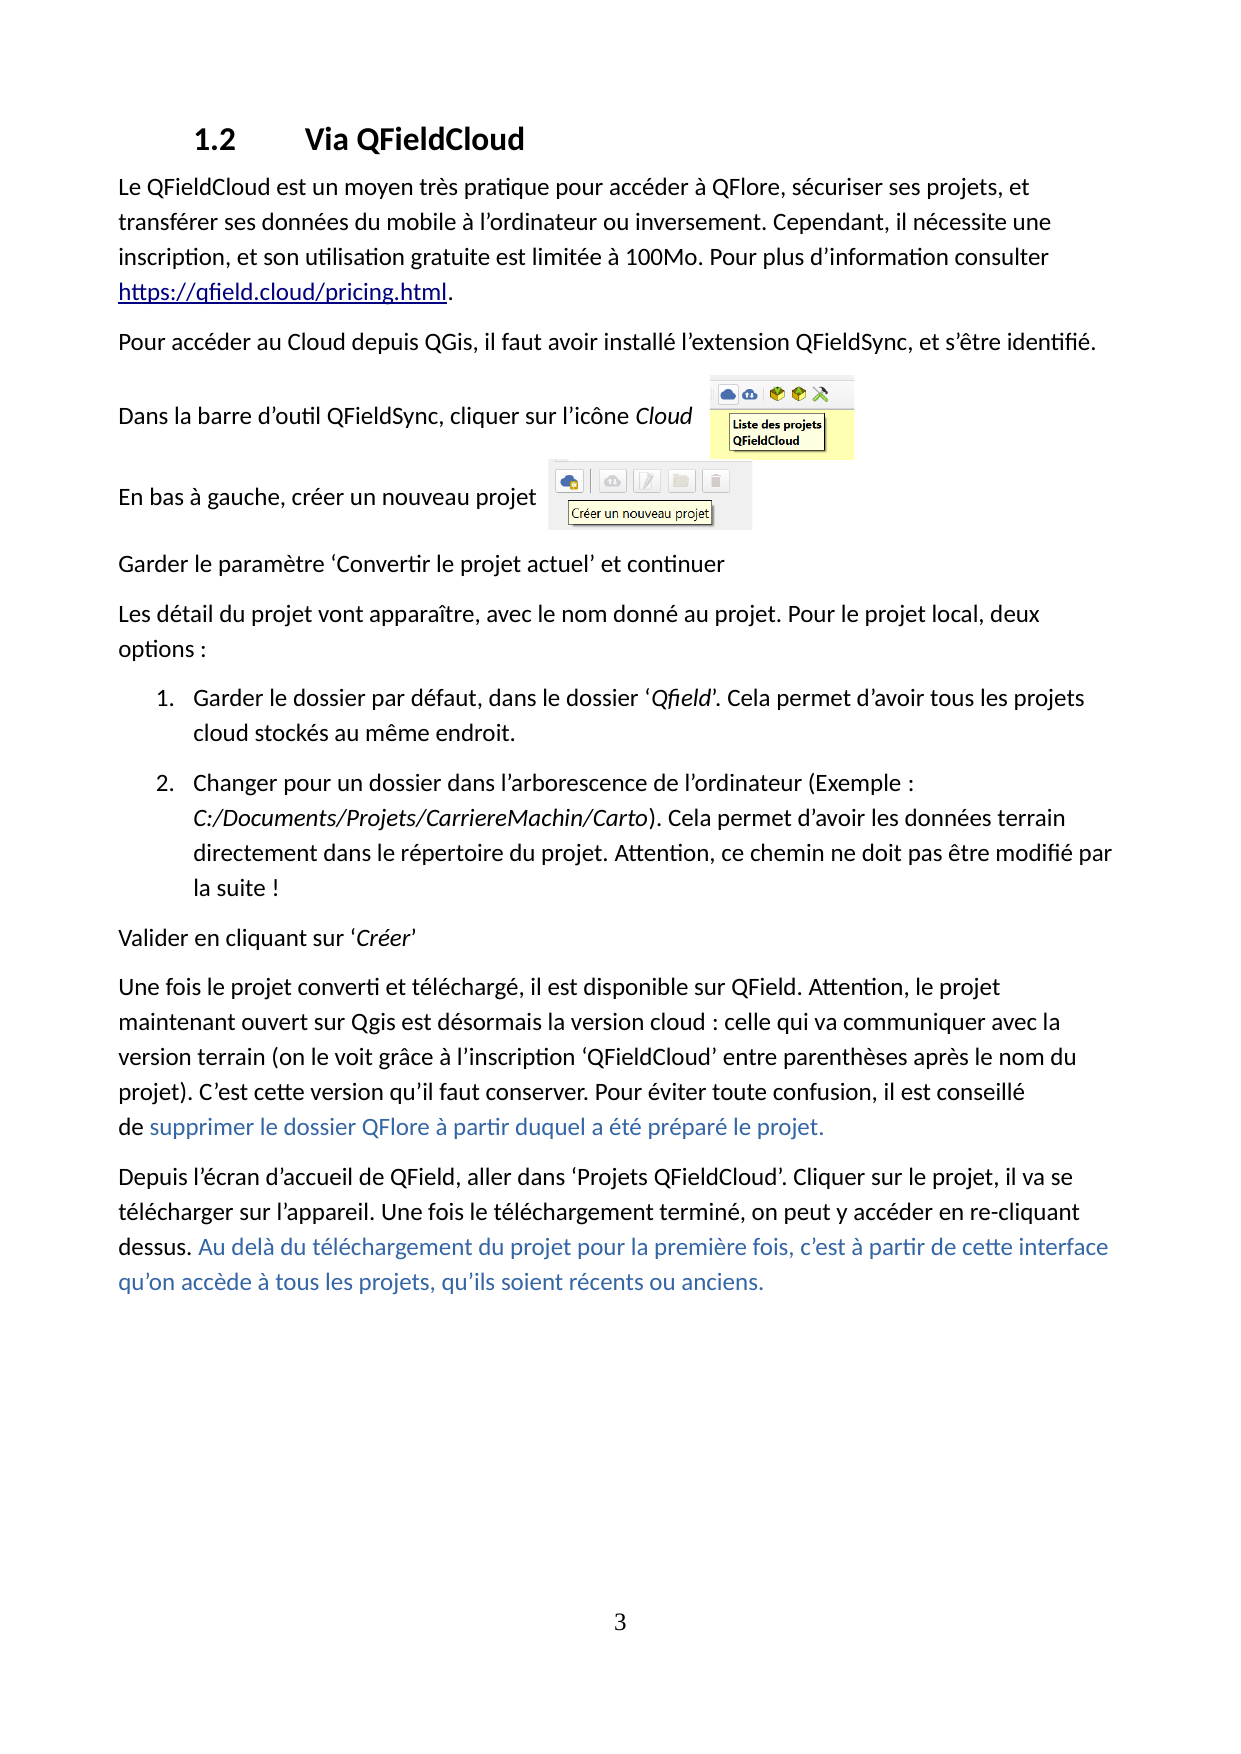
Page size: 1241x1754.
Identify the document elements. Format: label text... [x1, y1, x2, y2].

text Depuis l’écran d’accueil de QField, aller dans ‘Projets QFieldCloud’. Cliquer sur le projet, il va se télécharger sur l’appareil. Une fois le téléchargement terminé, on peut y accéder en re-cliquant dessus. Au delà du téléchargement du projet pour la première fois, c’est à partir de cette interface qu’on accède à tous les projets, qu’ils soient récents ou anciens. [118, 1161, 1122, 1296]
subtitle Via QFieldCloud [193, 118, 1122, 159]
text Les détail du projet vont apparaître, avec le nom donné au projet. Pour le projet local, deux options : [118, 598, 1122, 663]
list Garder le dossier par défaut, dans le dossier ‘Qfield’. Cela permet d’avoir tous les projets cloud stockés au même endroit. [156, 682, 1122, 748]
text Pour accéder au Cloud depuis QGis, il faut avoir installé l’extension QFieldSync, et s’être identifié. [118, 326, 1122, 356]
text Une fois le projet converti et téléchargé, il est disponible sur QField. Attention, le projet maintenant ouvert sur Qgis est désormais la version cloud : celle qui va communiquer avec la version terrain (on le voit grâce à l’inscription ‘QFieldCloud’ entre parenthèses après le nom du projet). C’est cette version qu’il faut conserver. Pour éviter toute confusion, il est conseillé de supprimer le dossier QFlore à partir duquel a été préparé le projet. [118, 971, 1122, 1142]
picture [548, 375, 855, 530]
text En bas à gauche, créer un nouveau projet [118, 460, 548, 529]
list Changer pour un dossier dans l’arborescence de l’ordinateur (Exemple : C:/Documents/Projets/CarriereMachin/Carto). Cela permet d’avoir les données terrain directement dans le répertoire du projet. Attention, ce chemin ne doit pas être modifié par la suite ! [156, 767, 1122, 903]
text [753, 460, 1122, 529]
text Dans la barre d’outil QFieldSync, cliquer sur l’icône Cloud [118, 376, 709, 460]
text Garder le paramètre ‘Convertir le projet actuel’ et continuer [118, 548, 1122, 579]
text Le QFieldCloud est un moyen très pratique pour accéder à QFlore, sécuriser ses projets, et transférer ses données du mobile à l’ordinateur ou inversement. Cependant, il nécessite une inscription, et son utilisation gratuite est limitée à 100Mo. Pour plus d’information consulter https://qfield.cloud/pricing.html. [118, 171, 1122, 307]
text Valider en cliquant sur ‘Créer’ [118, 922, 1122, 952]
text [855, 376, 1122, 460]
